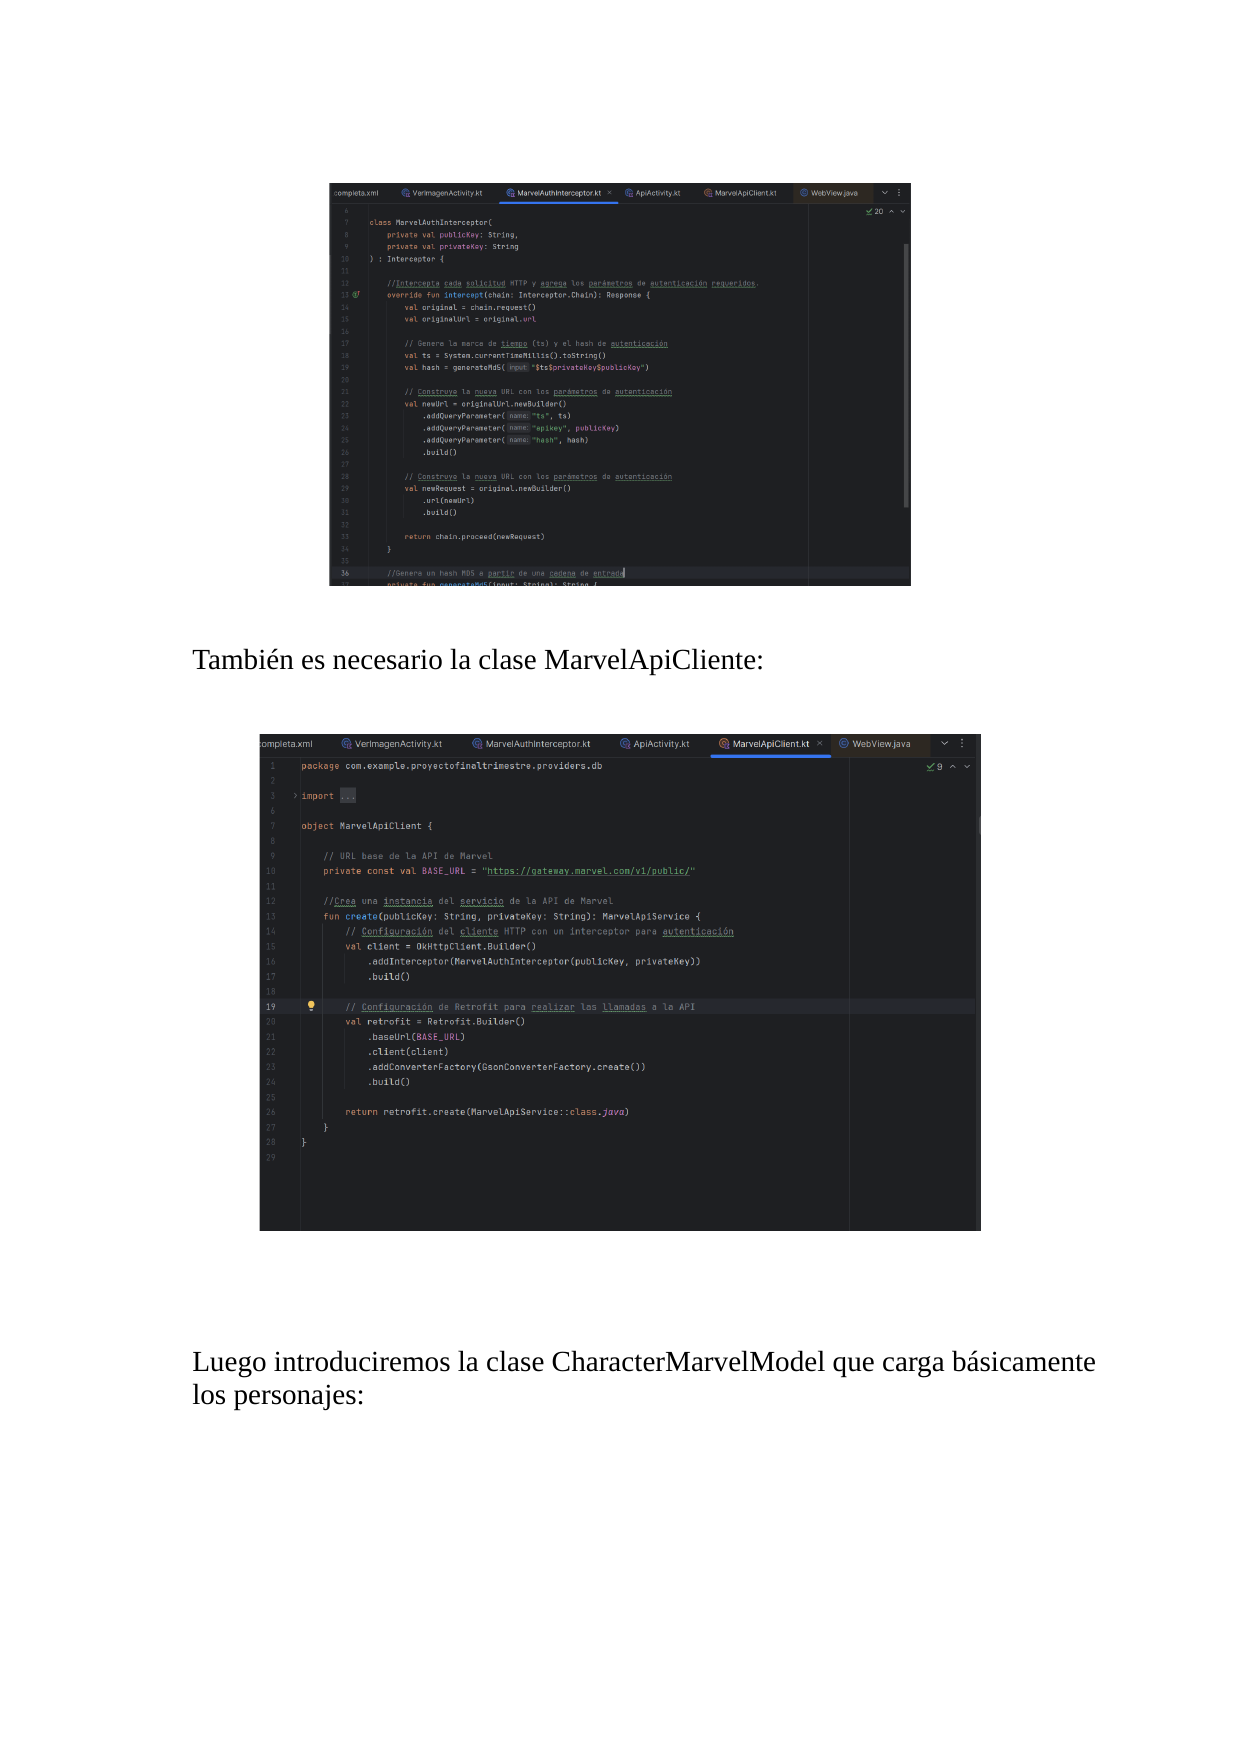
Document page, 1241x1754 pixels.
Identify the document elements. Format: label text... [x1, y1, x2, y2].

text También es necesario la clase MarvelApiCliente: [118, 642, 1122, 676]
picture [259, 734, 981, 1231]
text Luego introduciremos la clase CharacterMarvelModel que carga básicamente los personajes: [118, 1344, 1122, 1411]
picture [329, 183, 911, 586]
